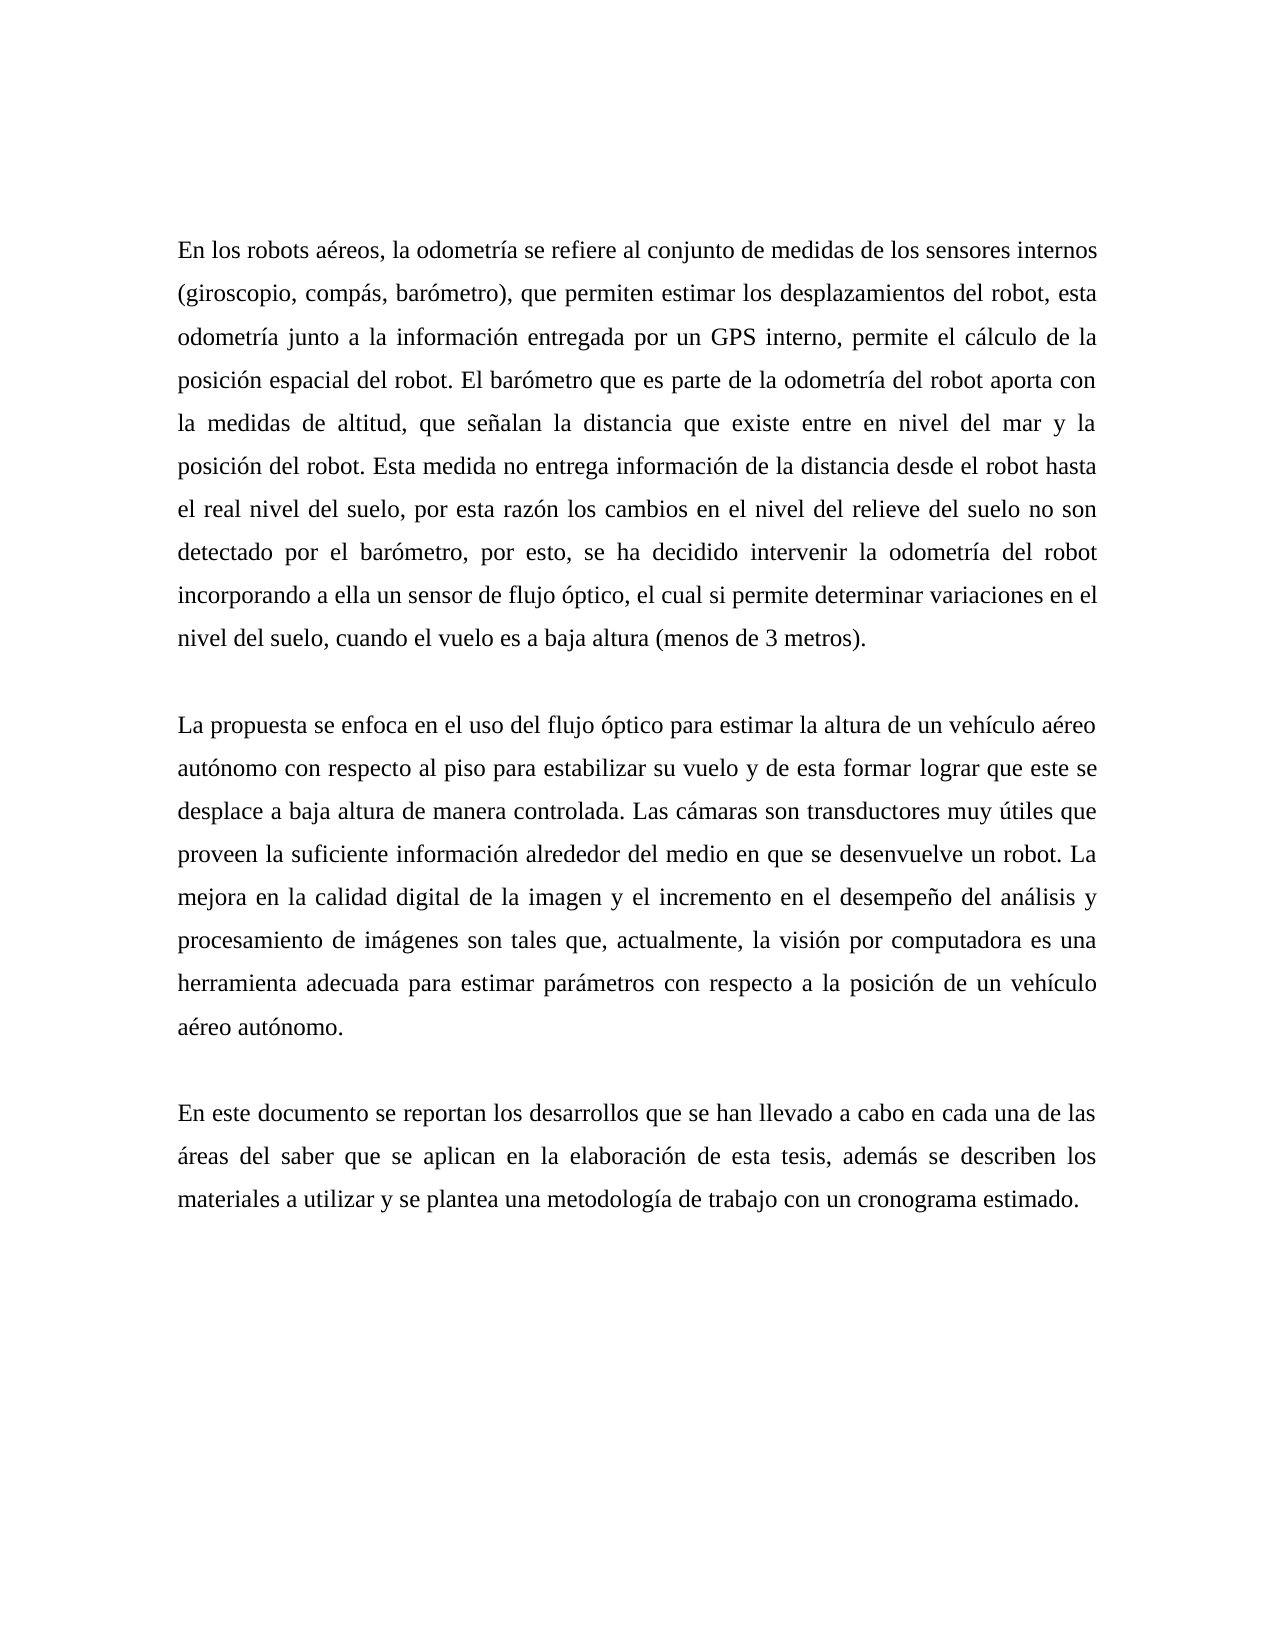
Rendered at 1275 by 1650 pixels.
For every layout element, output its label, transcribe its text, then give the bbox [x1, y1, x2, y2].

text La propuesta se enfoca en el uso del flujo óptico para estimar la altura de un vehículo aéreo autónomo con respecto al piso para estabilizar su vuelo y de esta formar lograr que este se desplace a baja altura de manera controlada. Las cámaras son transductores muy útiles que proveen la suficiente información alrededor del medio en que se desenvuelve un robot. La mejora en la calidad digital de la imagen y el incremento en el desempeño del análisis y procesamiento de imágenes son tales que, actualmente, la visión por computadora es una herramienta adecuada para estimar parámetros con respecto a la posición de un vehículo aéreo autónomo. [177, 710, 1098, 1040]
text En los robots aéreos, la odometría se refiere al conjunto de medidas de los sensores internos (giroscopio, compás, barómetro), que permiten estimar los desplazamientos del robot, esta odometría junto a la información entregada por un GPS interno, permite el cálculo de la posición espacial del robot. El barómetro que es parte de la odometría del robot aporta con la medidas de altitud, que señalan la distancia que existe entre en nivel del mar y la posición del robot. Esta medida no entrega información de la distancia desde el robot hasta el real nivel del suelo, por esta razón los cambios en el nivel del relieve del suelo no son detectado por el barómetro, por esto, se ha decidido intervenir la odometría del robot incorporando a ella un sensor de flujo óptico, el cual si permite determinar variaciones en el nivel del suelo, cuando el vuelo es a baja altura (menos de 3 metros). [177, 235, 1098, 652]
text En este documento se reportan los desarrollos que se han llevado a cabo en cada una de las áreas del saber que se aplican en la elaboración de esta tesis, además se describen los materiales a utilizar y se plantea una metodología de trabajo con un cronograma estimado. [177, 1098, 1098, 1213]
